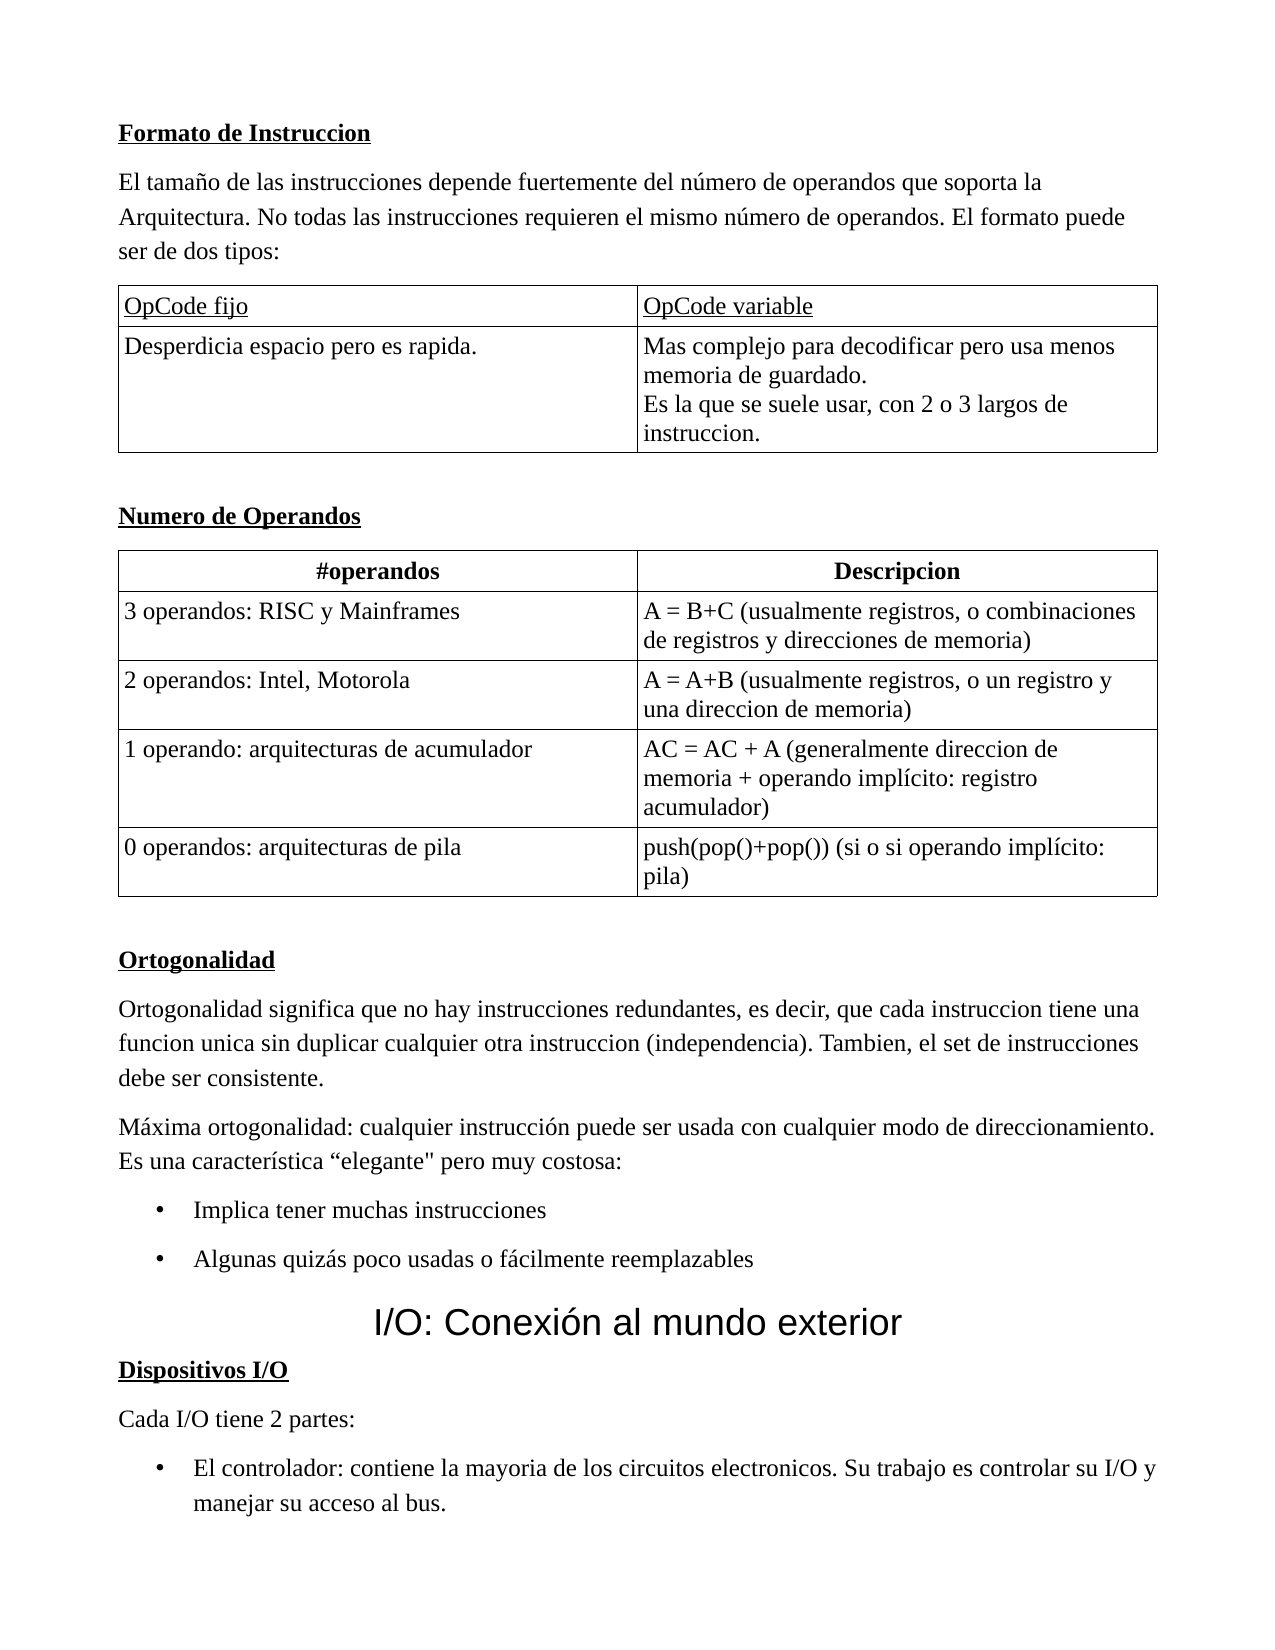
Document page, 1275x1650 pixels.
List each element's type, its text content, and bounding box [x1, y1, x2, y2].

text Ortogonalidad [118, 945, 1157, 973]
text Dispositivos I/O [118, 1355, 1157, 1384]
table_cell 1 operando: arquitecturas de acumulador [119, 730, 637, 827]
text Formato de Instruccion [118, 118, 1157, 147]
text Numero de Operandos [118, 501, 1157, 530]
text Ortogonalidad significa que no hay instrucciones redundantes, es decir, que cada instruccion tiene una funcion unica sin duplicar cualquier otra instruccion (independencia). Tambien, el set de instrucciones debe ser consistente. [118, 994, 1157, 1092]
table_cell 3 operandos: RISC y Mainframes [119, 592, 637, 660]
table_cell 0 operandos: arquitecturas de pila [119, 828, 637, 896]
table_cell A = B+C (usualmente registros, o combinaciones de registros y direcciones de memoria) [638, 592, 1157, 660]
text Cada I/O tiene 2 partes: [118, 1404, 1157, 1433]
table_header #operandos [119, 551, 637, 591]
table_header OpCode variable [638, 286, 1157, 326]
list El controlador: contiene la mayoria de los circuitos electronicos. Su trabajo es controlar su I/O y manejar su acceso al bus. [156, 1453, 1157, 1517]
list Implica tener muchas instrucciones [156, 1195, 1157, 1224]
text El tamaño de las instrucciones depende fuertemente del número de operandos que soporta la Arquitectura. No todas las instrucciones requieren el mismo número de operandos. El formato puede ser de dos tipos: [118, 167, 1157, 265]
table_cell push(pop()+pop()) (si o si operando implícito: pila) [638, 828, 1157, 896]
table_cell AC = AC + A (generalmente direccion de memoria + operando implícito: registro acumulador) [638, 730, 1157, 827]
list Algunas quizás poco usadas o fácilmente reemplazables [156, 1244, 1157, 1273]
text Máxima ortogonalidad: cualquier instrucción puede ser usada con cualquier modo de direccionamiento. Es una característica “elegante" pero muy costosa: [118, 1112, 1157, 1175]
table_cell 2 operandos: Intel, Motorola [119, 661, 637, 729]
table_header OpCode fijo [119, 286, 637, 326]
table_cell Mas complejo para decodificar pero usa menos memoria de guardado. Es la que se suele usar, con 2 o 3 largos de instruccion. [638, 327, 1157, 452]
subtitle I/O: Conexión al mundo exterior [118, 1300, 1157, 1343]
table_header Descripcion [638, 551, 1157, 591]
table_cell A = A+B (usualmente registros, o un registro y una direccion de memoria) [638, 661, 1157, 729]
table_cell Desperdicia espacio pero es rapida. [119, 327, 637, 452]
